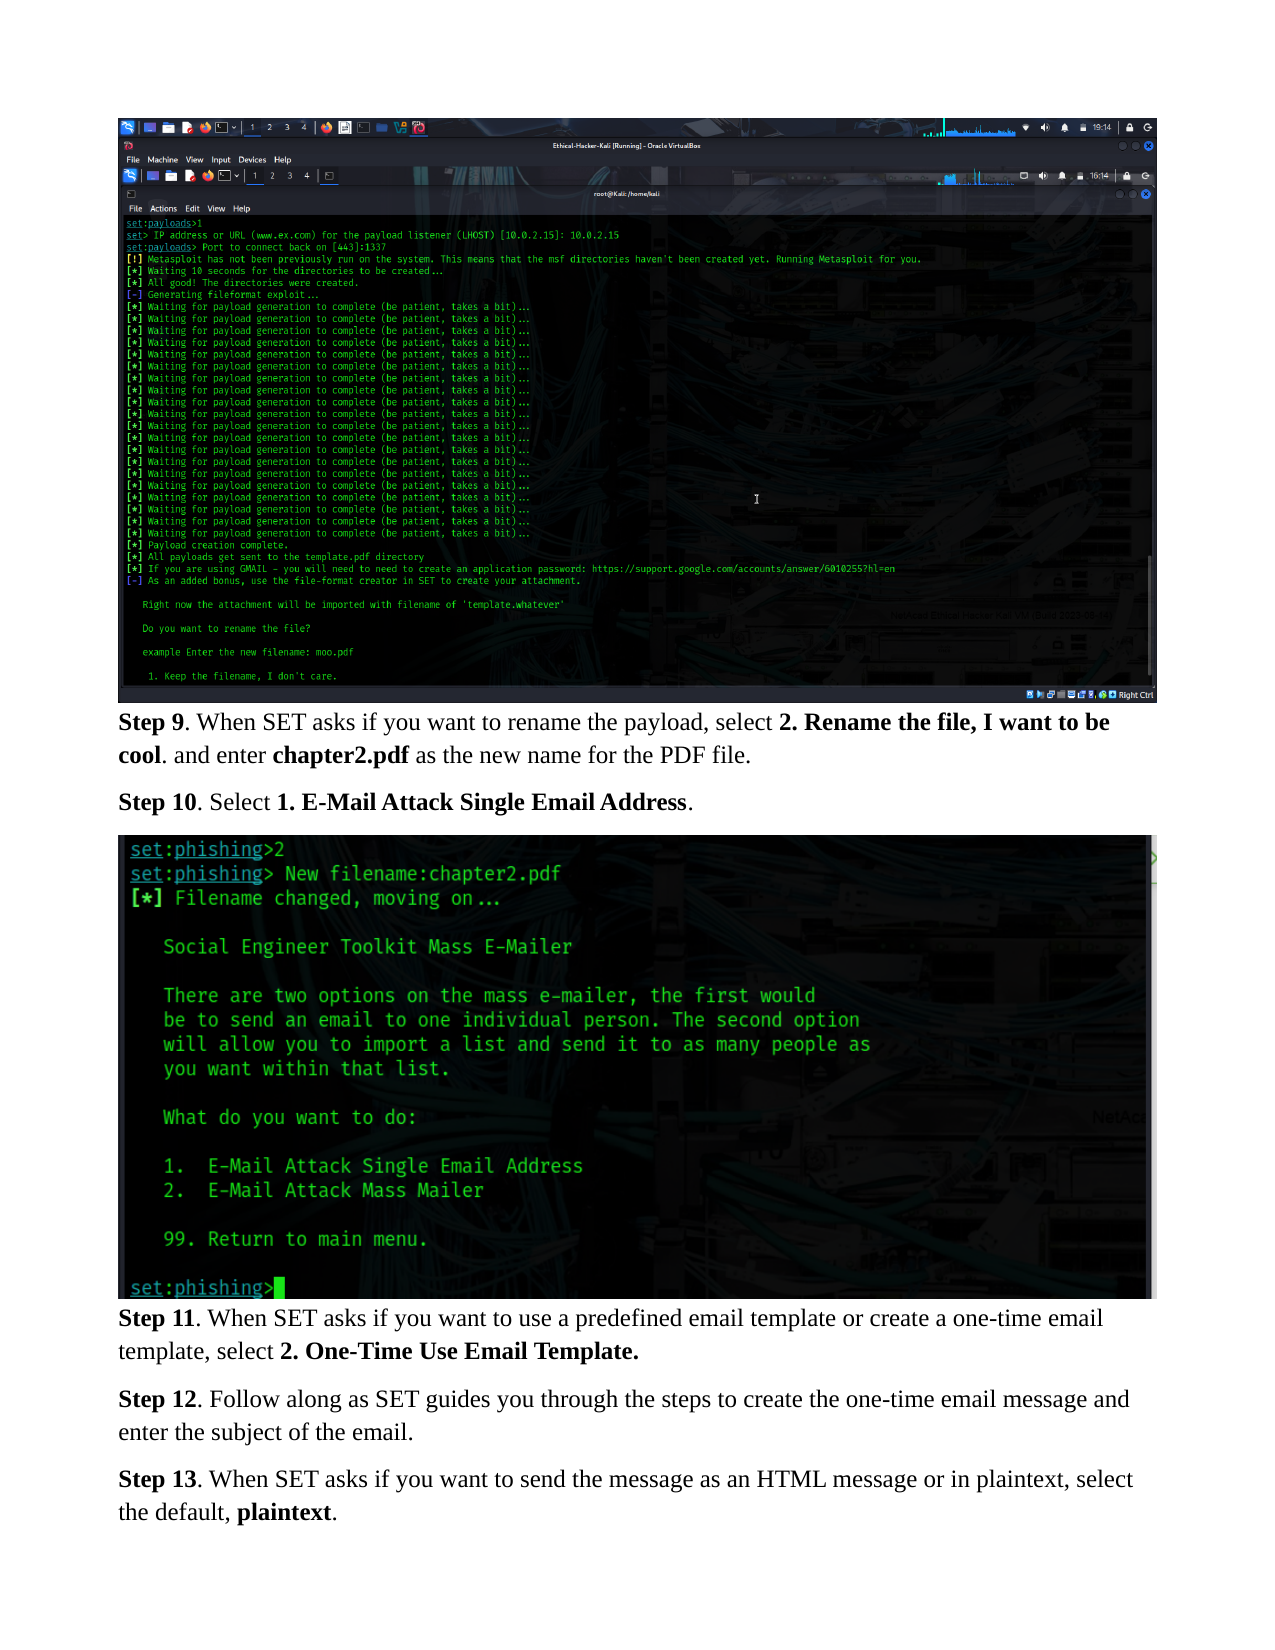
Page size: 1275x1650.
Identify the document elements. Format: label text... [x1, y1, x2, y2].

text Step 10. Select 1. E-Mail Attack Single Email Address. [118, 787, 1157, 816]
picture [118, 118, 1157, 703]
text Step 11. When SET asks if you want to use a predefined email template or create a one-time email template, select 2. One-Time Use Email Template. [118, 1299, 1157, 1365]
picture [118, 835, 1157, 1299]
text Step 12. Follow along as SET guides you through the steps to create the one-time email message and enter the subject of the email. [118, 1384, 1157, 1446]
text Step 13. When SET asks if you want to send the message as an HTML message or in plaintext, select the default, plaintext. [118, 1464, 1157, 1526]
text Step 9. When SET asks if you want to rename the payload, select 2. Rename the file, I want to be cool. and enter chapter2.pdf as the new name for the PDF file. [118, 703, 1157, 768]
